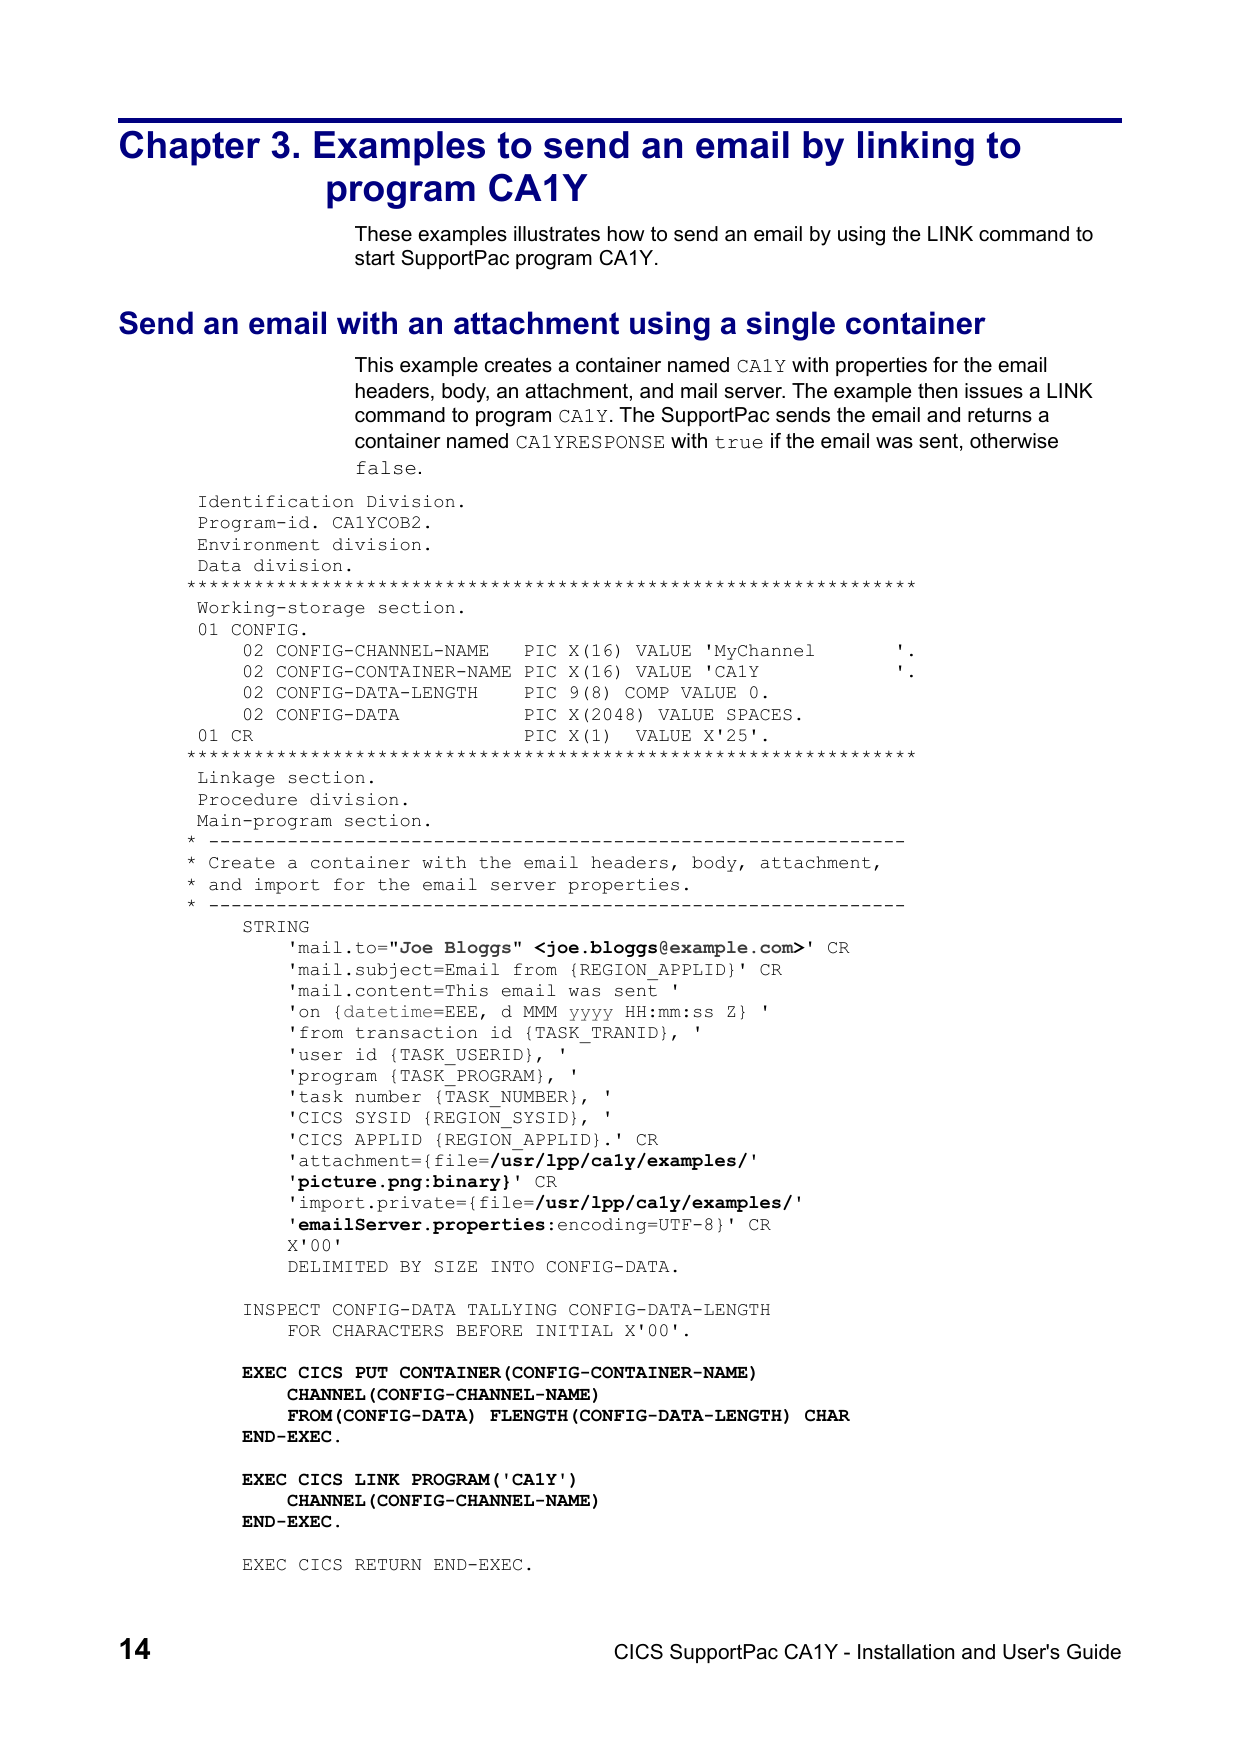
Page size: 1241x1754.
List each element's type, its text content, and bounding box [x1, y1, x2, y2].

text 'from transaction id {TASK_TRANID}, ' [118, 1023, 1122, 1044]
text 'user id {TASK_USERID}, ' [118, 1044, 1122, 1066]
text Program-id. CA1YCOB2. [118, 513, 1122, 534]
text Environment division. [118, 534, 1122, 556]
text STRING [118, 917, 1122, 938]
text 'mail.to="Joe Bloggs" <joe.bloggs@example.com>' CR [118, 938, 1122, 959]
text INSPECT CONFIG-DATA TALLYING CONFIG-DATA-LENGTH [118, 1299, 1122, 1321]
text 'import.private={file=/usr/lpp/ca1y/examples/' [118, 1193, 1122, 1214]
text ***************************************************************** [118, 747, 1122, 768]
text FOR CHARACTERS BEFORE INITIAL X'00'. [118, 1321, 1122, 1342]
text 'picture.png:binary}' CR [118, 1172, 1122, 1193]
text 'mail.content=This email was sent ' [118, 981, 1122, 1002]
text END-EXEC. [118, 1512, 1122, 1533]
text These examples illustrates how to send an email by using the LINK command to start SupportPac program CA1Y. [354, 222, 1122, 270]
text Identification Division. [118, 492, 1122, 513]
text 'task number {TASK_NUMBER}, ' [118, 1087, 1122, 1108]
text 02 CONFIG-DATA-LENGTH PIC 9(8) COMP VALUE 0. [118, 683, 1122, 704]
text This example creates a container named CA1Y with properties for the email headers, body, an attachment, and mail server. The example then issues a LINK command to program CA1Y. The SupportPac sends the email and returns a container named CA1YRESPONSE with true if the email was sent, otherwise false. [354, 353, 1122, 480]
text * -------------------------------------------------------------- [118, 832, 1122, 853]
text * Create a container with the email headers, body, attachment, [118, 853, 1122, 874]
text 02 CONFIG-CONTAINER-NAME PIC X(16) VALUE 'CA1Y '. [118, 662, 1122, 683]
text * -------------------------------------------------------------- [118, 896, 1122, 917]
text 'attachment={file=/usr/lpp/ca1y/examples/' [118, 1151, 1122, 1172]
text * and import for the email server properties. [118, 874, 1122, 896]
text Working-storage section. [118, 598, 1122, 619]
subtitle Examples to send an email by linking to program CA1Y [118, 123, 1122, 209]
text 01 CR PIC X(1) VALUE X'25'. [118, 726, 1122, 747]
text DELIMITED BY SIZE INTO CONFIG-DATA. [118, 1257, 1122, 1278]
text 02 CONFIG-DATA PIC X(2048) VALUE SPACES. [118, 704, 1122, 726]
text 02 CONFIG-CHANNEL-NAME PIC X(16) VALUE 'MyChannel '. [118, 641, 1122, 662]
text EXEC CICS RETURN END-EXEC. [118, 1554, 1122, 1576]
text Data division. [118, 556, 1122, 577]
text 'emailServer.properties:encoding=UTF-8}' CR [118, 1214, 1122, 1236]
text END-EXEC. [118, 1427, 1122, 1448]
text 'CICS APPLID {REGION_APPLID}.' CR [118, 1129, 1122, 1151]
text 01 CONFIG. [118, 619, 1122, 641]
text Procedure division. [118, 789, 1122, 811]
text Linkage section. [118, 768, 1122, 789]
text EXEC CICS PUT CONTAINER(CONFIG-CONTAINER-NAME) [118, 1363, 1122, 1384]
text FROM(CONFIG-DATA) FLENGTH(CONFIG-DATA-LENGTH) CHAR [118, 1406, 1122, 1427]
subtitle Send an email with an attachment using a single container [118, 305, 1122, 341]
text 'CICS SYSID {REGION_SYSID}, ' [118, 1108, 1122, 1129]
text 'on {datetime=EEE, d MMM yyyy HH:mm:ss Z} ' [118, 1002, 1122, 1023]
text X'00' [118, 1236, 1122, 1257]
text 'mail.subject=Email from {REGION_APPLID}' CR [118, 959, 1122, 981]
text ***************************************************************** [118, 577, 1122, 598]
text EXEC CICS LINK PROGRAM('CA1Y') [118, 1469, 1122, 1491]
text 'program {TASK_PROGRAM}, ' [118, 1066, 1122, 1087]
text CHANNEL(CONFIG-CHANNEL-NAME) [118, 1491, 1122, 1512]
text Main-program section. [118, 811, 1122, 832]
text CHANNEL(CONFIG-CHANNEL-NAME) [118, 1384, 1122, 1406]
